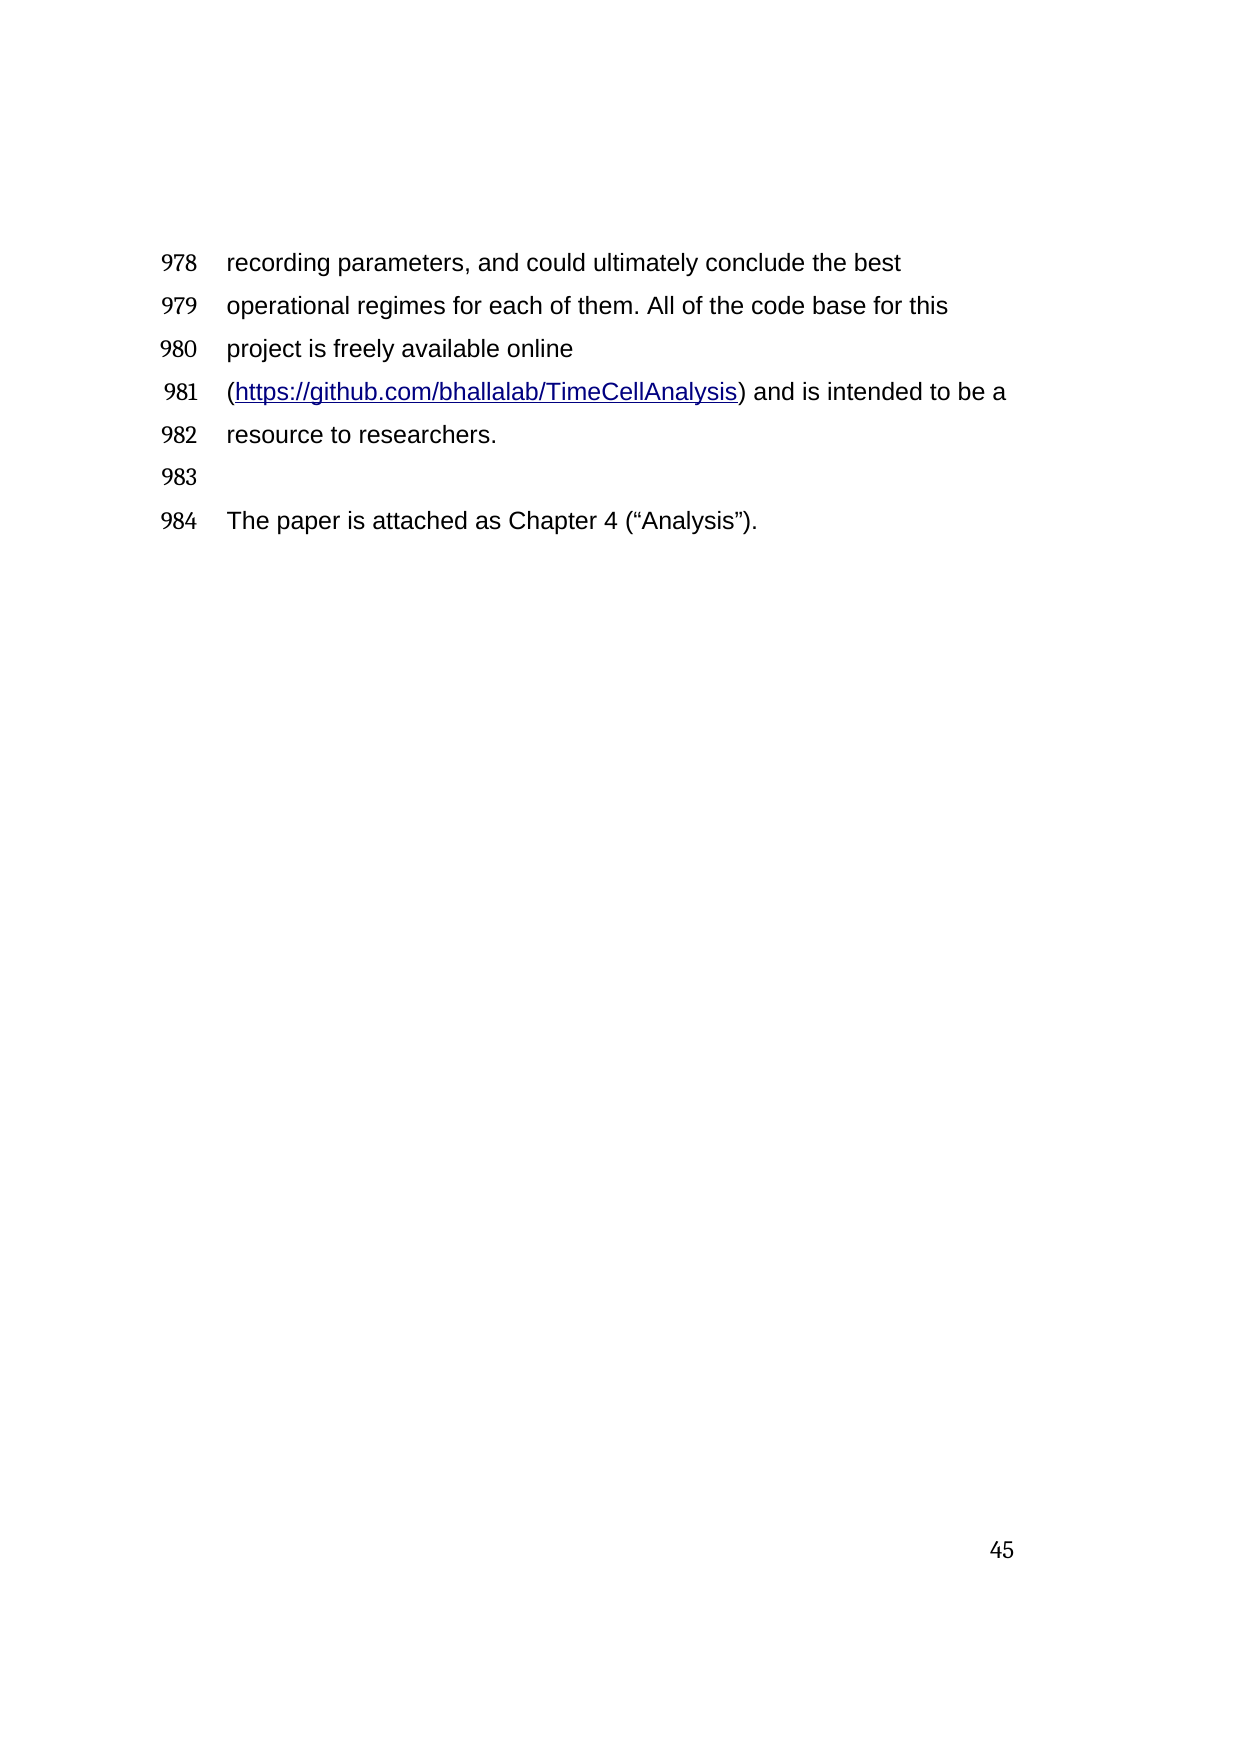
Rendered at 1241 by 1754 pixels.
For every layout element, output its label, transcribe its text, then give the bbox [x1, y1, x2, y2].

text The paper is attached as Chapter 4 (“Analysis”). [226, 506, 1014, 535]
text recording parameters, and could ultimately conclude the best operational regimes for each of them. All of the code base for this project is freely available online (https://github.com/bhallalab/TimeCellAnalysis) and is intended to be a resource to researchers. [226, 248, 1014, 449]
